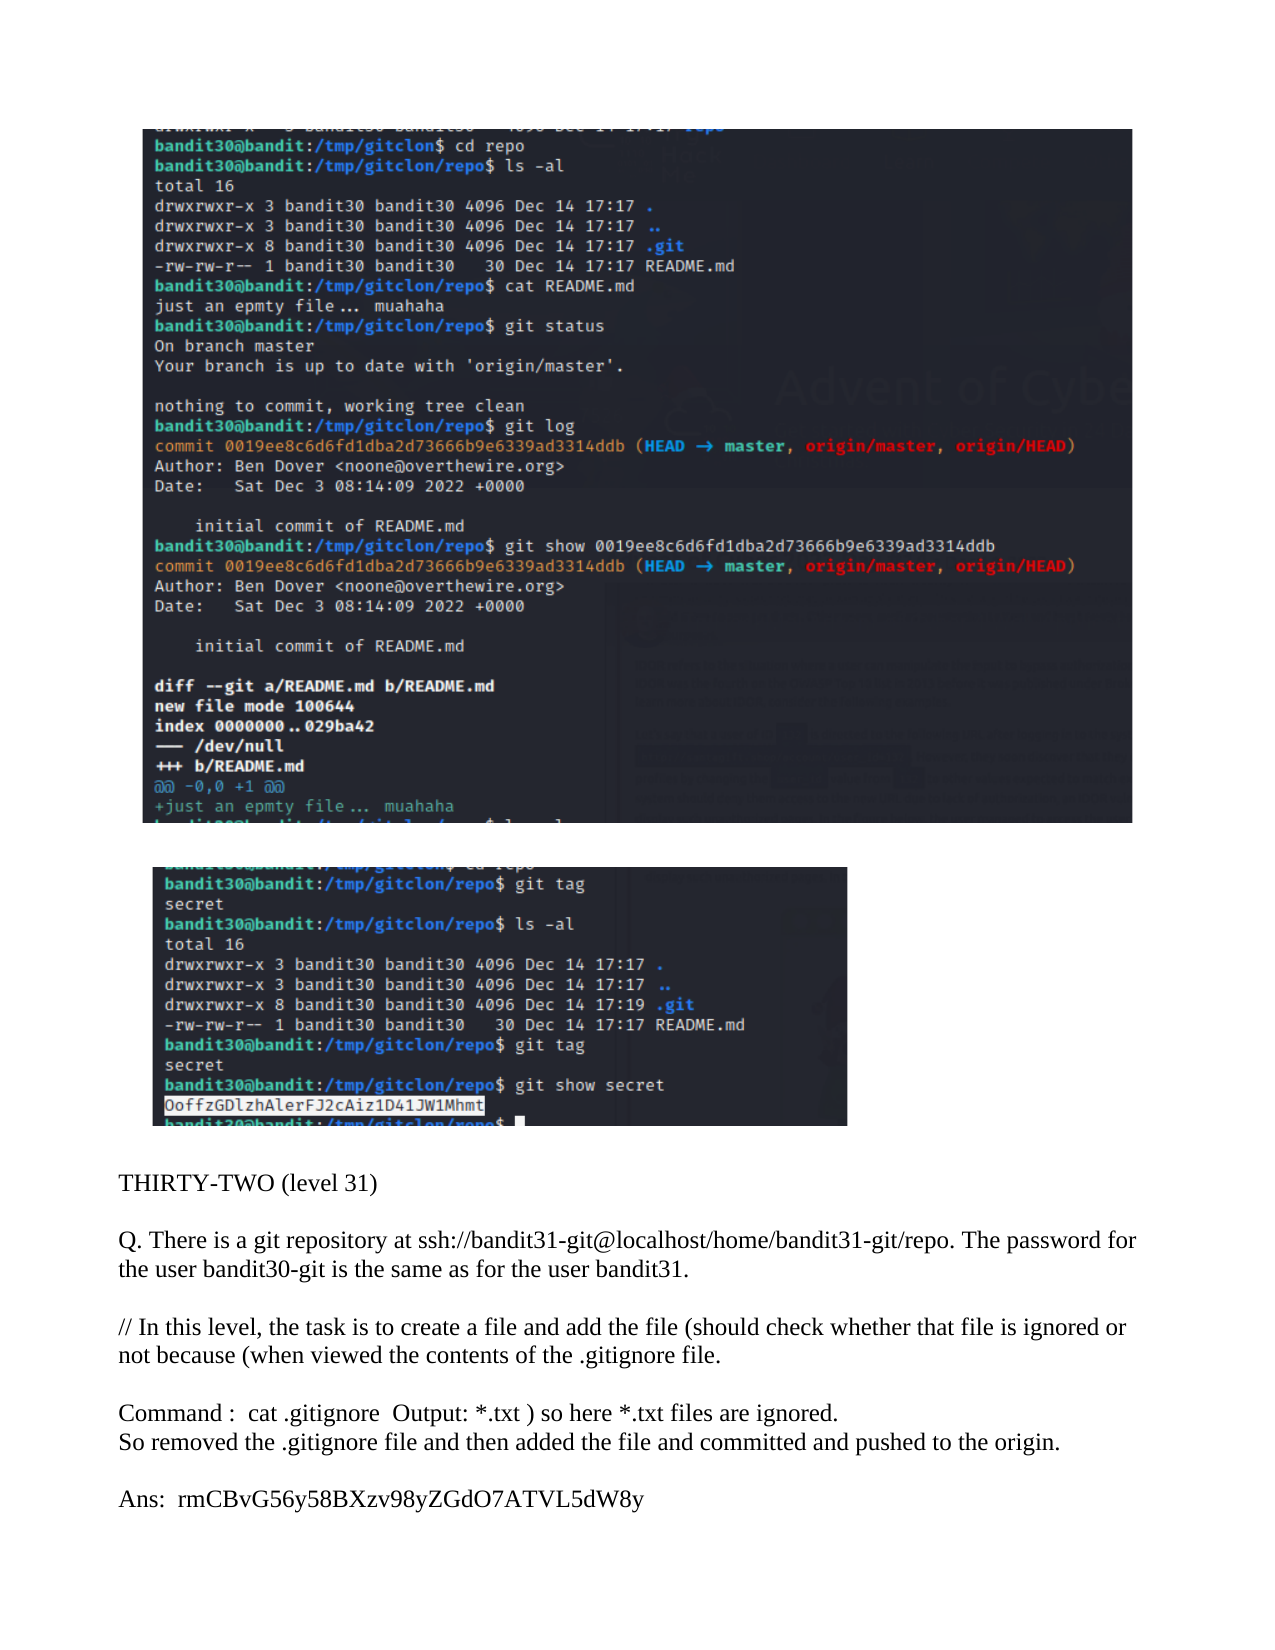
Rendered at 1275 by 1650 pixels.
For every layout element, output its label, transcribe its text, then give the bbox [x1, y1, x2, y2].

text So removed the .gitignore file and then added the file and committed and pushed to the origin. [118, 1427, 1157, 1456]
picture [152, 867, 848, 1126]
text Command : cat .gitignore Output: *.txt ) so here *.txt files are ignored. [118, 1398, 1157, 1427]
text Q. There is a git repository at ssh://bandit31-git@localhost/home/bandit31-git/repo. The password for the user bandit30-git is the same as for the user bandit31. [118, 1226, 1157, 1283]
picture [142, 129, 1133, 823]
text Ans: rmCBvG56y58BXzv98yZGdO7ATVL5dW8y [118, 1484, 1157, 1513]
text // In this level, the task is to create a file and add the file (should check whether that file is ignored or not because (when viewed the contents of the .gitignore file. [118, 1312, 1157, 1369]
text THIRTY-TWO (level 31) [118, 1168, 1157, 1197]
